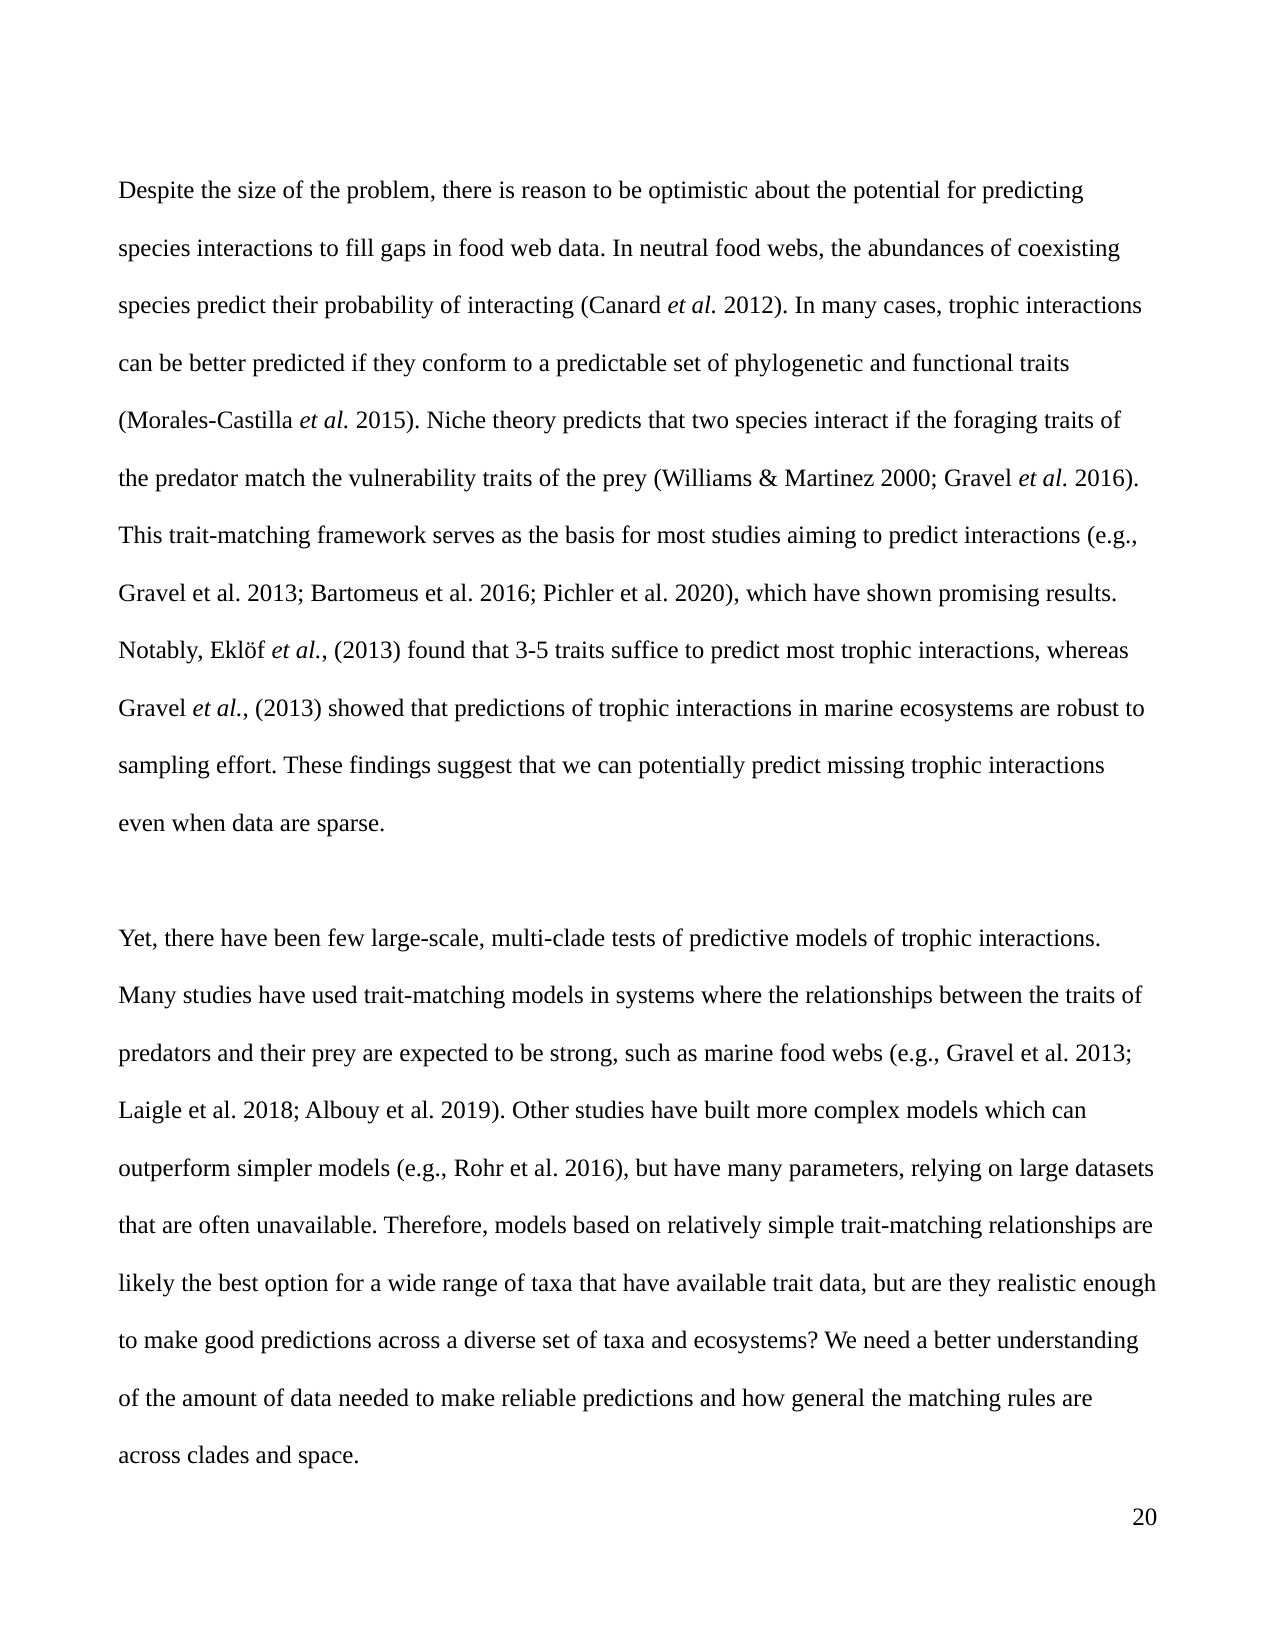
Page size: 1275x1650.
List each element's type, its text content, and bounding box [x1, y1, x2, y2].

text Despite the size of the problem, there is reason to be optimistic about the potential for predicting species interactions to fill gaps in food web data. In neutral food webs, the abundances of coexisting species predict their probability of interacting (Canard et al. 2012). In many cases, trophic interactions can be better predicted if they conform to a predictable set of phylogenetic and functional traits (Morales-Castilla et al. 2015). Niche theory predicts that two species interact if the foraging traits of the predator match the vulnerability traits of the prey (Williams & Martinez 2000; Gravel et al. 2016). This trait-matching framework serves as the basis for most studies aiming to predict interactions (e.g., Gravel et al. 2013; Bartomeus et al. 2016; Pichler et al. 2020), which have shown promising results. Notably, Eklöf et al., (2013) found that 3-5 traits suffice to predict most trophic interactions, whereas Gravel et al., (2013) showed that predictions of trophic interactions in marine ecosystems are robust to sampling effort. These findings suggest that we can potentially predict missing trophic interactions even when data are sparse. [118, 176, 1157, 837]
text Yet, there have been few large-scale, multi-clade tests of predictive models of trophic interactions. Many studies have used trait-matching models in systems where the relationships between the traits of predators and their prey are expected to be strong, such as marine food webs (e.g., Gravel et al. 2013; Laigle et al. 2018; Albouy et al. 2019). Other studies have built more complex models which can outperform simpler models (e.g., Rohr et al. 2016), but have many parameters, relying on large datasets that are often unavailable. Therefore, models based on relatively simple trait-matching relationships are likely the best option for a wide range of taxa that have available trait data, but are they realistic enough to make good predictions across a diverse set of taxa and ecosystems? We need a better understanding of the amount of data needed to make reliable predictions and how general the matching rules are across clades and space. [118, 923, 1157, 1469]
